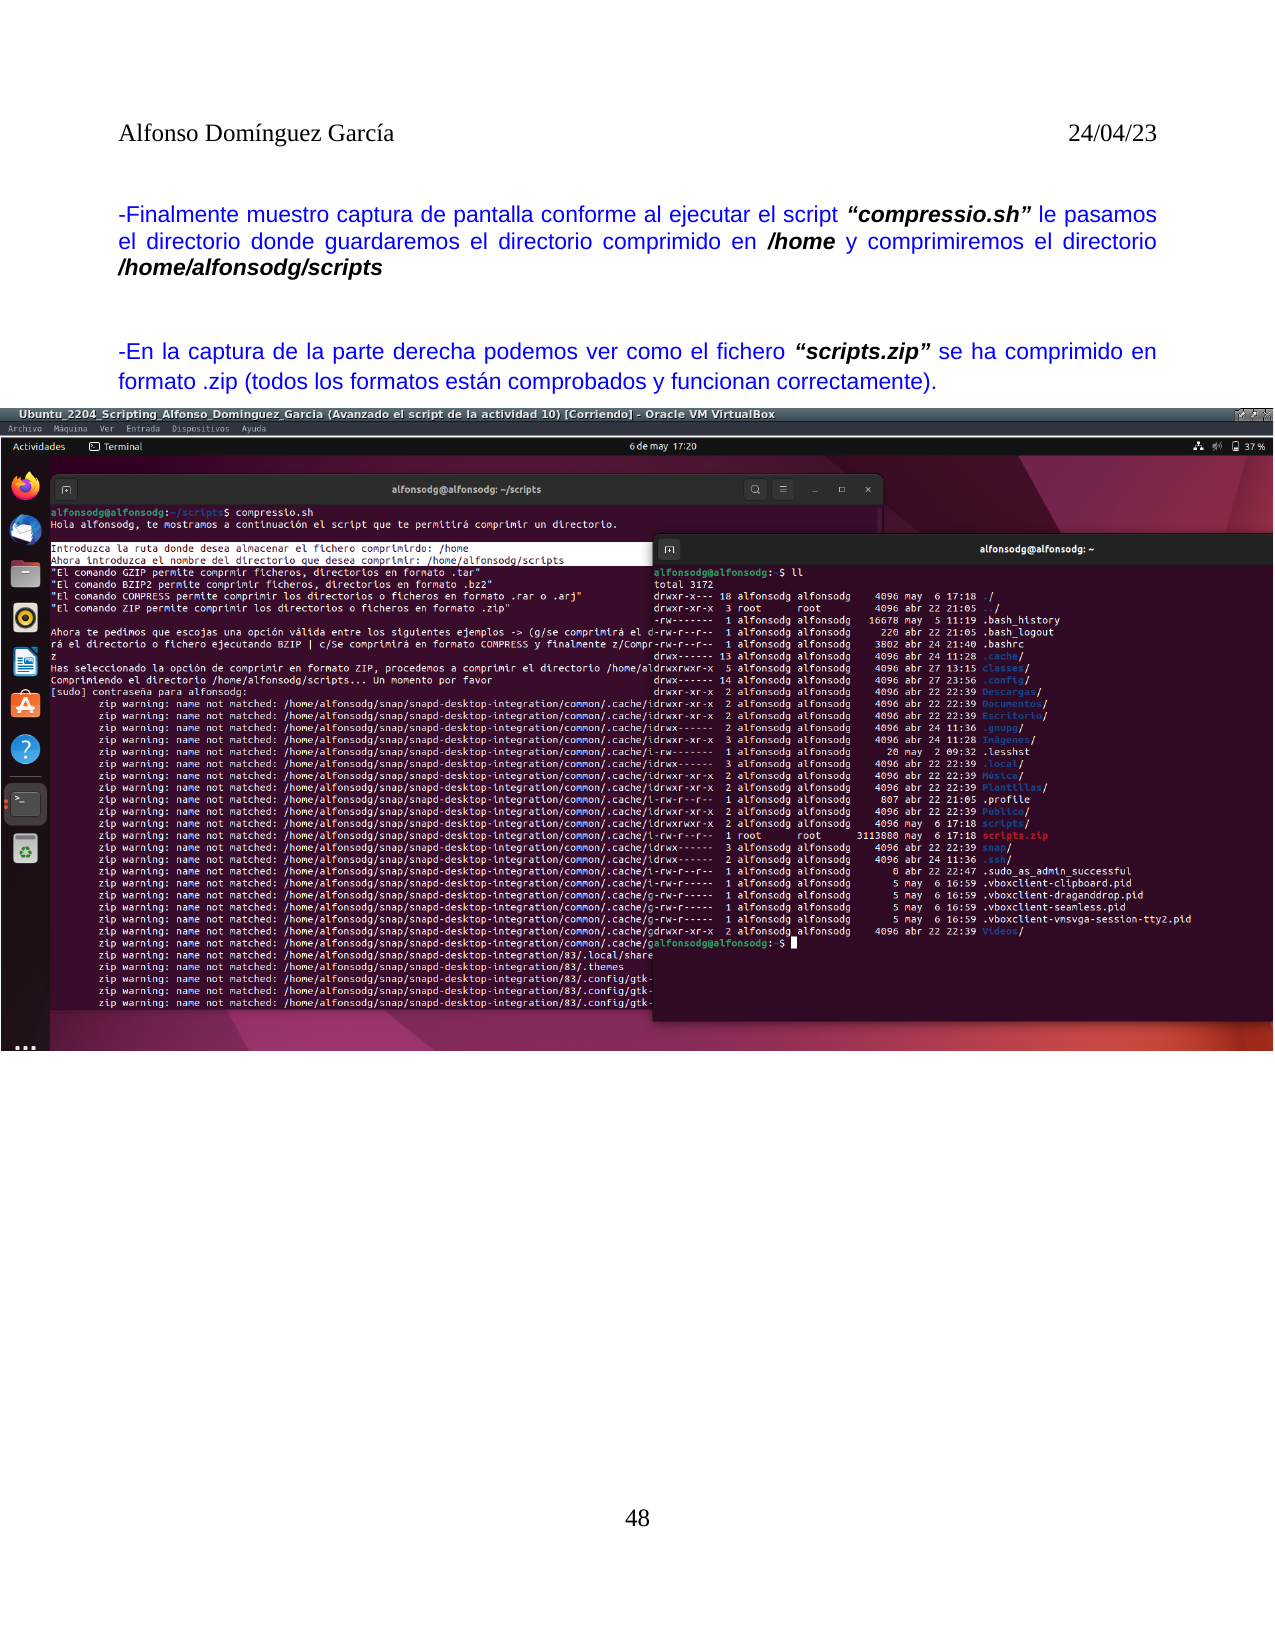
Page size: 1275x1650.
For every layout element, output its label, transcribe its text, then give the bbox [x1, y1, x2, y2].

picture [0, 408, 1274, 1051]
subtitle -Finalmente muestro captura de pantalla conforme al ejecutar el script “compressio.sh” le pasamos el directorio donde guardaremos el directorio comprimido en /home y comprimiremos el directorio /home/alfonsodg/scripts [118, 201, 1157, 280]
text -En la captura de la parte derecha podemos ver como el fichero “scripts.zip” se ha comprimido en formato .zip (todos los formatos están comprobados y funcionan correctamente). [118, 338, 1157, 394]
